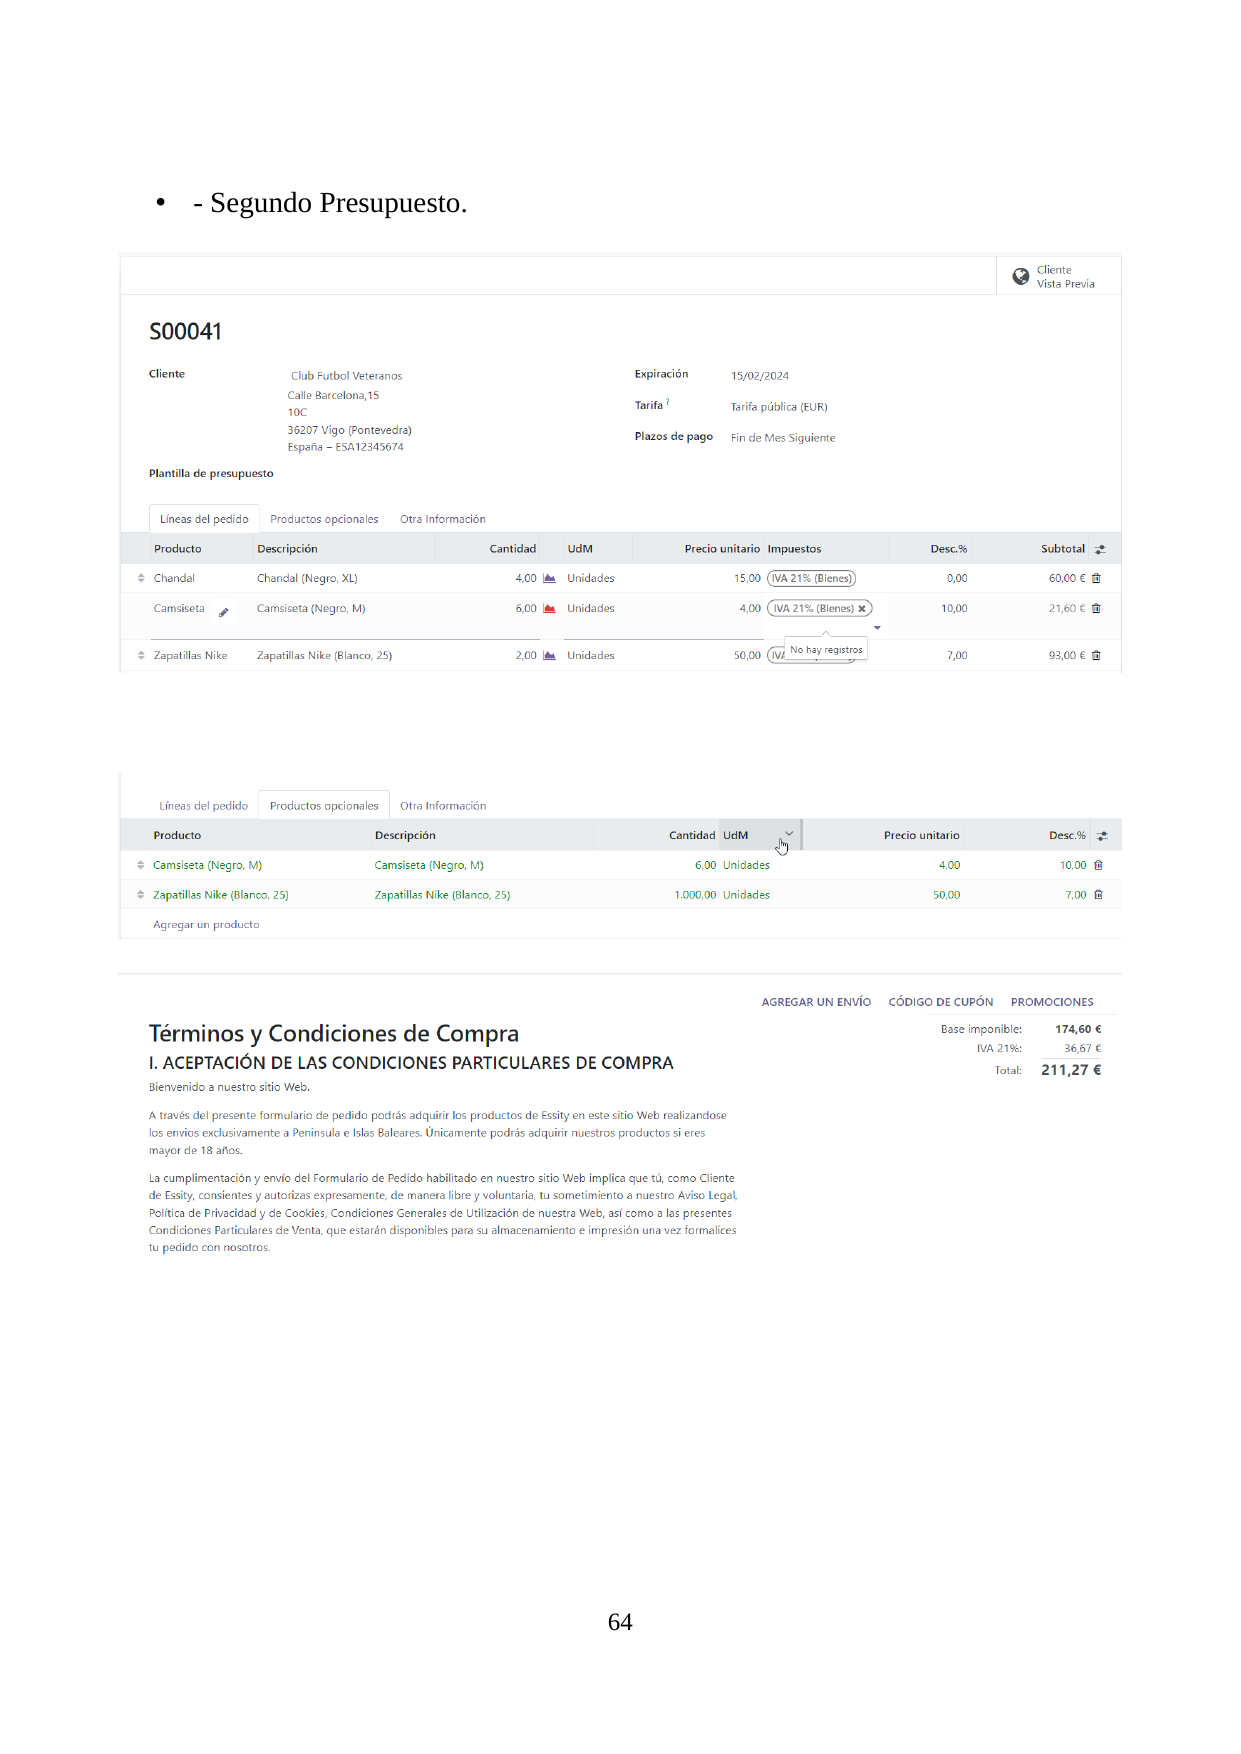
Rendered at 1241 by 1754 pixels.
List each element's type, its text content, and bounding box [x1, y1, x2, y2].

picture [118, 252, 1123, 673]
list - Segundo Presupuesto. [156, 185, 1122, 219]
picture [118, 773, 1123, 940]
picture [118, 972, 1123, 1268]
